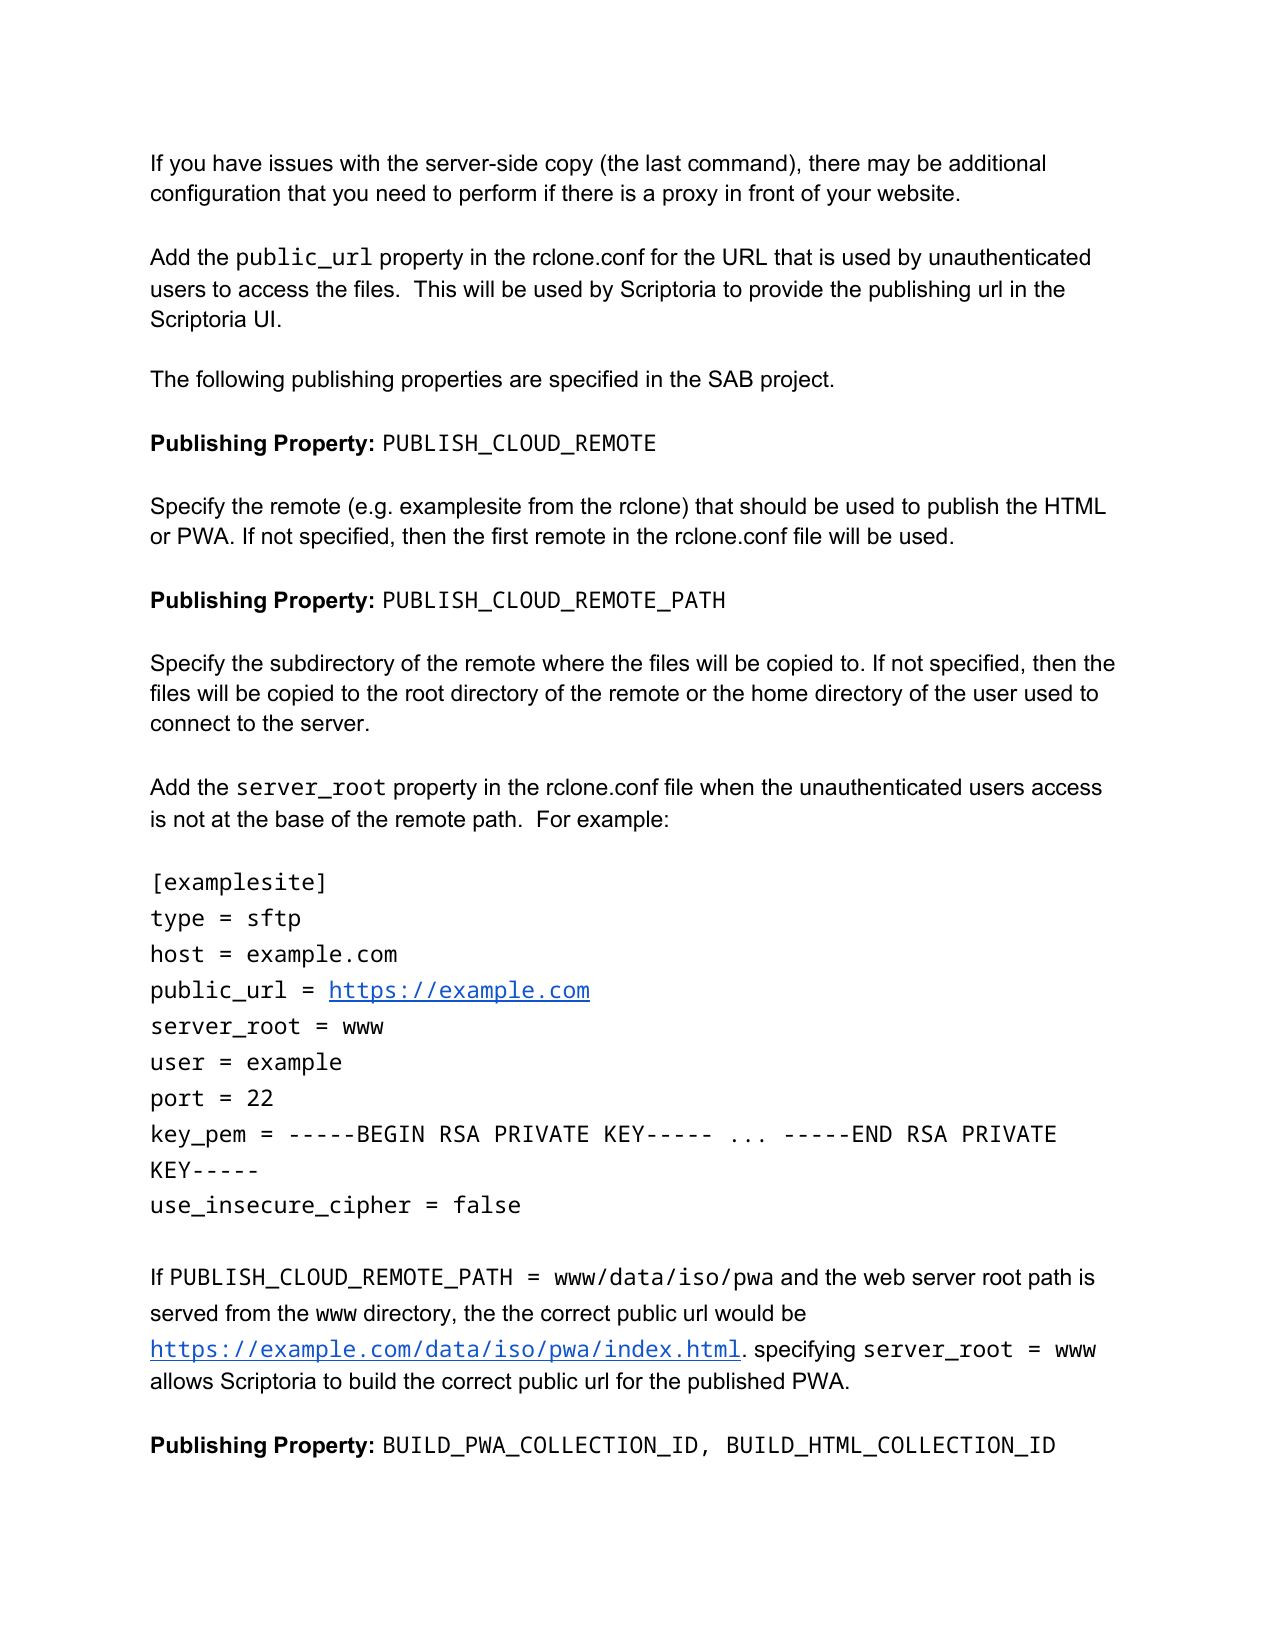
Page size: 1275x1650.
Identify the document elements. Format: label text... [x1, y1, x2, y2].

text key_pem = -----BEGIN RSA PRIVATE KEY----- ... -----END RSA PRIVATE KEY----- [150, 1118, 1125, 1185]
text use_insecure_cipher = false [150, 1189, 1125, 1221]
text Add the server_root property in the rclone.conf file when the unauthenticated users access is not at the base of the remote path. For example: [150, 771, 1125, 832]
text The following publishing properties are specified in the SAB project. [150, 366, 1125, 393]
text Publishing Property: BUILD_PWA_COLLECTION_ID, BUILD_HTML_COLLECTION_ID [150, 1429, 1125, 1460]
text server_root = www [150, 1010, 1125, 1041]
text type = sftp [150, 902, 1125, 933]
text [examplesite] [150, 866, 1125, 897]
text Add the public_url property in the rclone.conf for the URL that is used by unauthenticated users to access the files. This will be used by Scriptoria to provide the publishing url in the Scriptoria UI. [150, 241, 1125, 332]
text Publishing Property: PUBLISH_CLOUD_REMOTE_PATH [150, 583, 1125, 615]
text If you have issues with the server-side copy (the last command), there may be additional configuration that you need to perform if there is a proxy in front of your website. [150, 150, 1125, 207]
text host = example.com [150, 938, 1125, 969]
text public_url = https://example.com [150, 974, 1125, 1005]
text user = example [150, 1046, 1125, 1077]
text Specify the remote (e.g. examplesite from the rclone) that should be used to publish the HTML or PWA. If not specified, then the first remote in the rclone.conf file will be used. [150, 493, 1125, 549]
text Specify the subdirectory of the remote where the files will be copied to. If not specified, then the files will be copied to the root directory of the remote or the home directory of the user used to connect to the server. [150, 650, 1125, 736]
text If PUBLISH_CLOUD_REMOTE_PATH = www/data/iso/pwa and the web server root path is served from the www directory, the the correct public url would be https://example.com/data/iso/pwa/index.html. specifying server_root = www allows Scriptoria to build the correct public url for the published PWA. [150, 1261, 1125, 1395]
text Publishing Property: PUBLISH_CLOUD_REMOTE [150, 427, 1125, 458]
text port = 22 [150, 1082, 1125, 1113]
